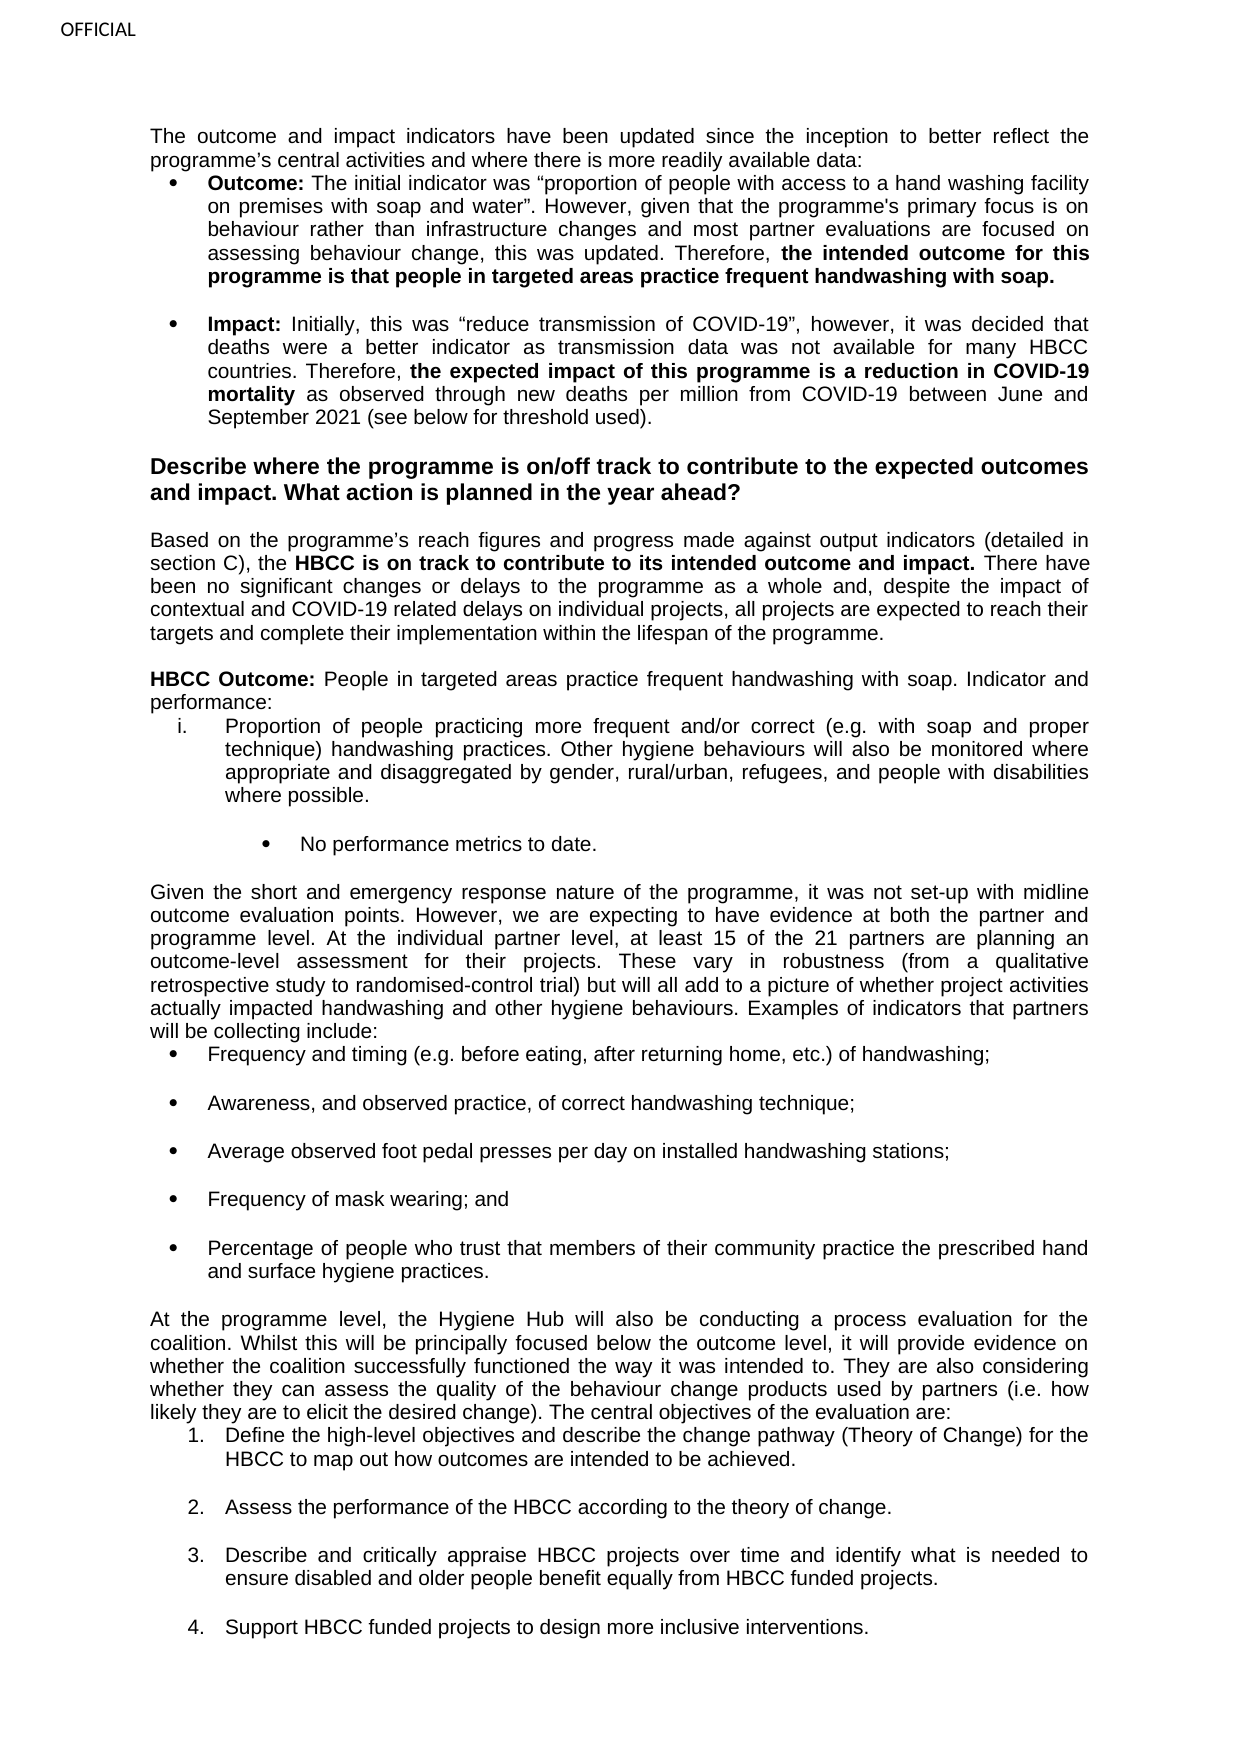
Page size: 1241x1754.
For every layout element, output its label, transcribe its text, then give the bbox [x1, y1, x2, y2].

list Describe and critically appraise HBCC projects over time and identify what is needed to ensure disabled and older people benefit equally from HBCC funded projects. [187, 1544, 1090, 1590]
text HBCC Outcome: People in targeted areas practice frequent handwashing with soap. Indicator and performance: [150, 668, 1090, 714]
text Given the short and emergency response nature of the programme, it was not set-up with midline outcome evaluation points. However, we are expecting to have evidence at both the partner and programme level. At the individual partner level, at least 15 of the 21 partners are planning an outcome-level assessment for their projects. These vary in robustness (from a qualitative retrospective study to randomised-control trial) but will all add to a picture of whether project activities actually impacted handwashing and other hygiene behaviours. Examples of indicators that partners will be collecting include: [150, 880, 1090, 1043]
list Impact: Initially, this was “reduce transmission of COVID-19”, however, it was decided that deaths were a better indicator as transmission data was not available for many HBCC countries. Therefore, the expected impact of this programme is a reduction in COVID-19 mortality as observed through new deaths per million from COVID-19 between June and September 2021 (see below for threshold used). [169, 313, 1090, 429]
text Based on the programme’s reach figures and progress made against output indicators (detailed in section C), the HBCC is on track to contribute to its intended outcome and impact. There have been no significant changes or delays to the programme as a whole and, despite the impact of contextual and COVID-19 related delays on individual projects, all projects are expected to reach their targets and complete their implementation within the lifespan of the programme. [150, 528, 1090, 644]
list Frequency and timing (e.g. before eating, after returning home, etc.) of handwashing; [169, 1043, 1090, 1066]
list Average observed foot pedal presses per day on installed handwashing stations; [169, 1140, 1090, 1163]
list Awareness, and observed practice, of correct handwashing technique; [169, 1091, 1090, 1115]
list No performance metrics to date. [262, 832, 1090, 855]
list Outcome: The initial indicator was “proportion of people with access to a hand washing facility on premises with soap and water”. However, given that the programme's primary focus is on behaviour rather than infrastructure changes and most partner evaluations are focused on assessing behaviour change, this was updated. Therefore, the intended outcome for this programme is that people in targeted areas practice frequent handwashing with soap. [169, 171, 1090, 288]
text At the programme level, the Hygiene Hub will also be conducting a process evaluation for the coalition. Whilst this will be principally focused below the outcome level, it will provide evidence on whether the coalition successfully functioned the way it was intended to. They are also considering whether they can assess the quality of the behaviour change products used by partners (i.e. how likely they are to elicit the desired change). The central objectives of the evaluation are: [150, 1308, 1090, 1424]
list Assess the performance of the HBCC according to the theory of change. [187, 1496, 1090, 1519]
list Frequency of mask wearing; and [169, 1188, 1090, 1211]
text The outcome and impact indicators have been updated since the inception to better reflect the programme’s central activities and where there is more readily available data: [150, 125, 1090, 171]
list Proportion of people practicing more frequent and/or correct (e.g. with soap and proper technique) handwashing practices. Other hygiene behaviours will also be monitored where appropriate and disaggregated by gender, rural/urban, refugees, and people with disabilities where possible. [187, 714, 1090, 807]
list Support HBCC funded projects to design more inclusive interventions. [187, 1615, 1090, 1638]
list Percentage of people who trust that members of their community practice the prescribed hand and surface hygiene practices. [169, 1236, 1090, 1283]
text Describe where the programme is on/off track to contribute to the expected outcomes and impact. What action is planned in the year ahead? [150, 454, 1090, 505]
list Define the high-level objectives and describe the change pathway (Theory of Change) for the HBCC to map out how outcomes are intended to be achieved. [187, 1424, 1090, 1471]
